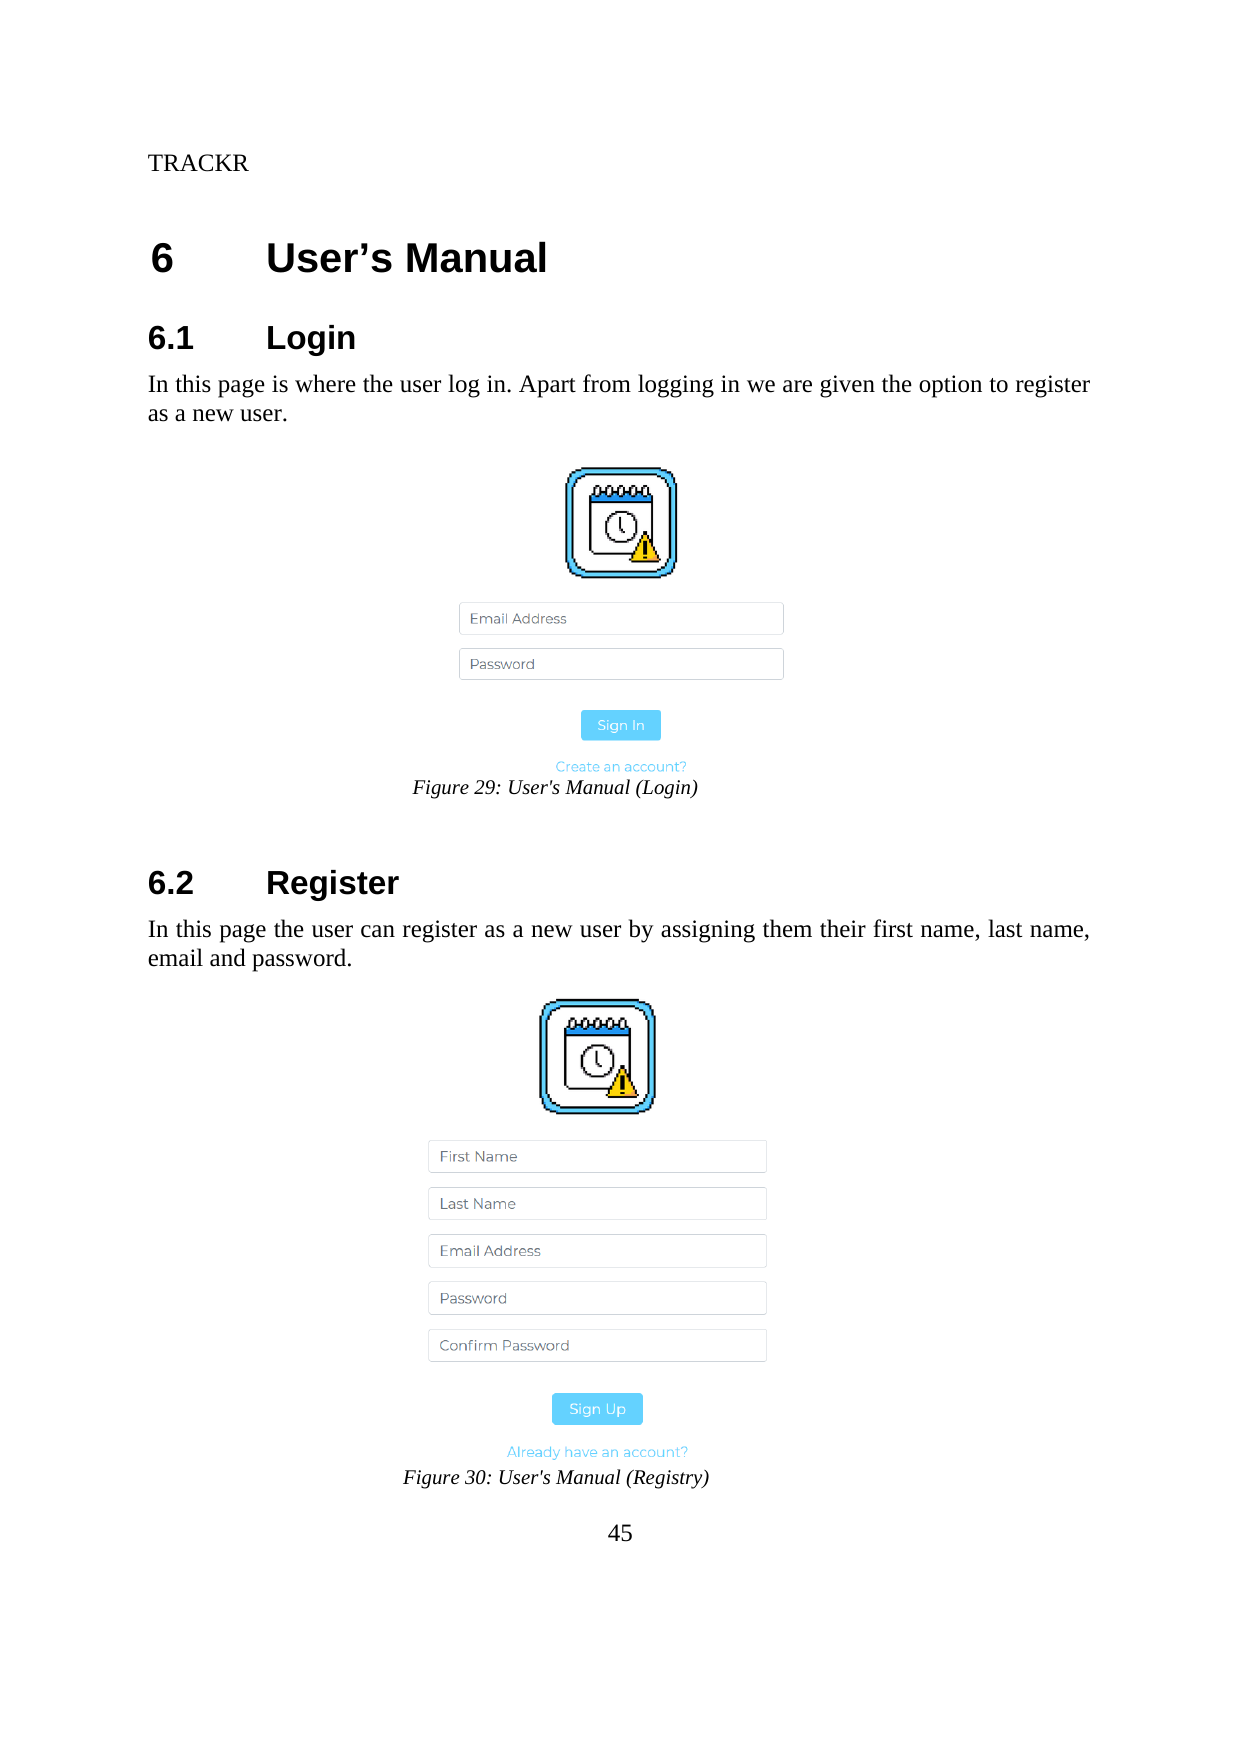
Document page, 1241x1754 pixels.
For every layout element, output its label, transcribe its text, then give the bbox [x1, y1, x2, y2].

subtitle Register [148, 863, 1093, 902]
picture [402, 994, 809, 1466]
subtitle User’s Manual [148, 231, 1093, 284]
text In this page is where the user log in. Apart from logging in we are given the option to register as a new user. [148, 369, 1093, 426]
text Figure 29: User's Manual (Login) [412, 776, 828, 799]
picture [412, 453, 828, 776]
text In this page the user can register as a new user by assigning them their first name, last name, email and password. [148, 914, 1093, 972]
subtitle Login [148, 318, 1093, 356]
text Figure 30: User's Manual (Registry) [403, 1466, 809, 1489]
